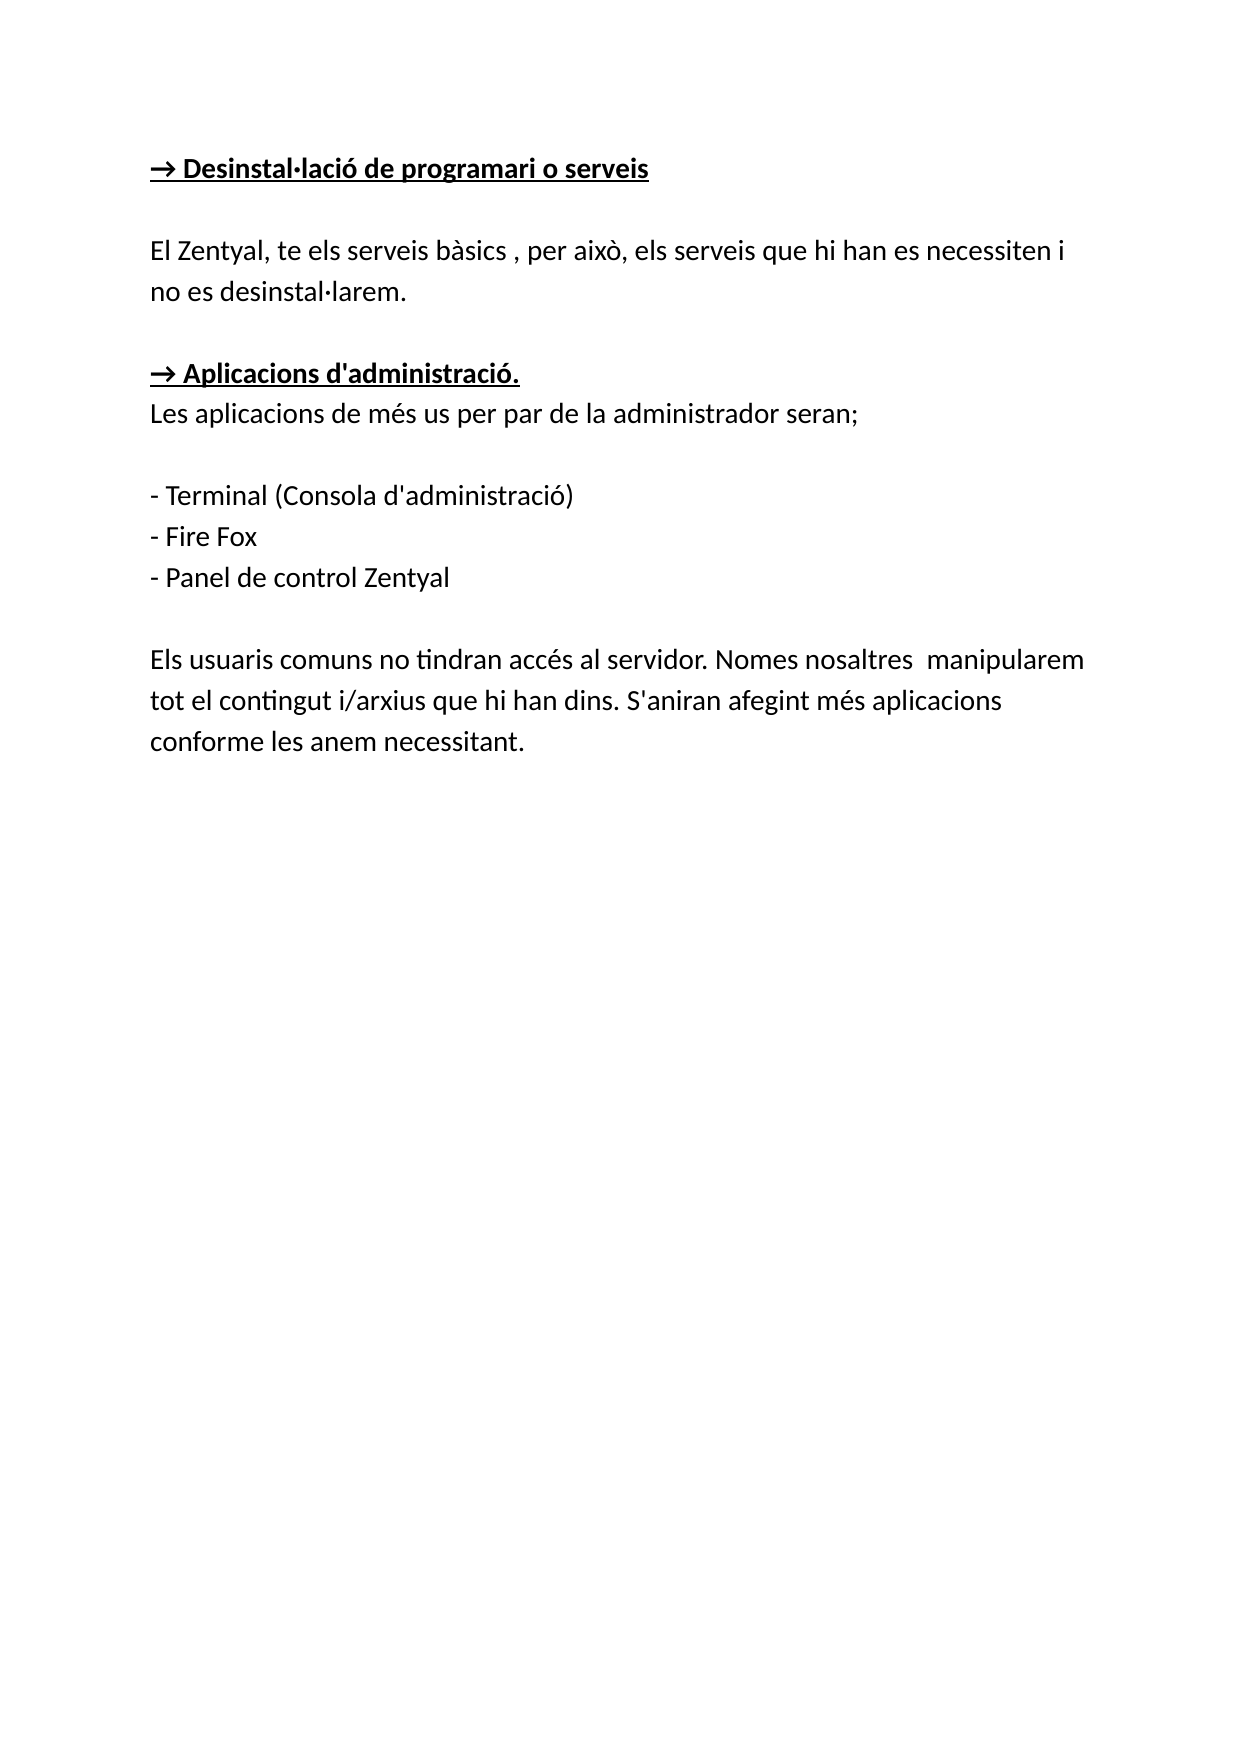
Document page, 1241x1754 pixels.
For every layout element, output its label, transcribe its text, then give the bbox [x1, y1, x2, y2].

text → Desinstal·lació de programari o serveis [150, 150, 1090, 186]
text → Aplicacions d'administració. [150, 355, 1090, 390]
text El Zentyal, te els serveis bàsics , per això, els serveis que hi han es necessiten i no es desinstal·larem. [150, 232, 1090, 308]
text Les aplicacions de més us per par de la administrador seran; [150, 396, 1090, 431]
text Els usuaris comuns no tindran accés al servidor. Nomes nosaltres manipularem tot el contingut i/arxius que hi han dins. S'aniran afegint més aplicacions conforme les anem necessitant. [150, 641, 1090, 759]
text - Terminal (Consola d'administració) [150, 477, 1090, 513]
text - Fire Fox [150, 518, 1090, 554]
text - Panel de control Zentyal [150, 559, 1090, 595]
